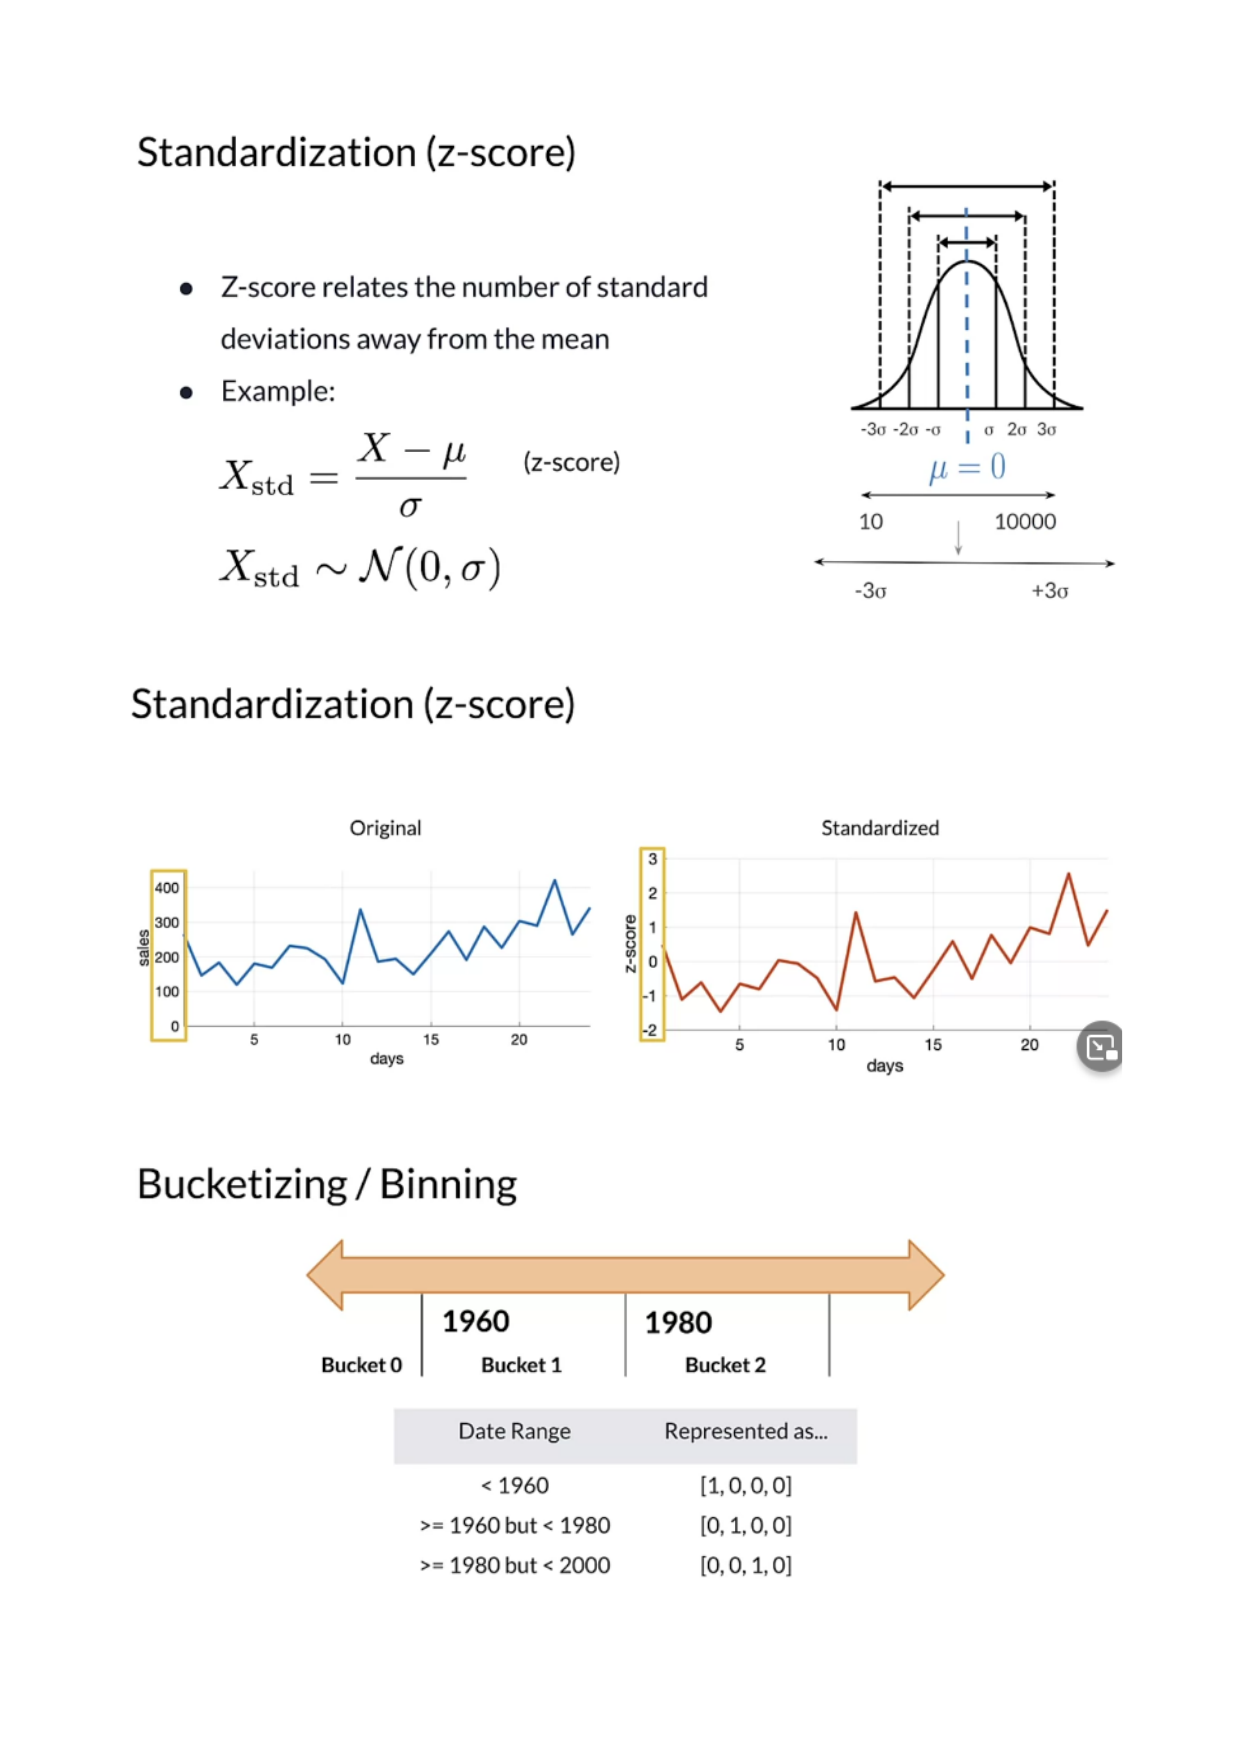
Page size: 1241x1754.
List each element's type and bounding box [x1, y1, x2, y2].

picture [118, 118, 1123, 612]
picture [118, 668, 1123, 1098]
picture [118, 1155, 1123, 1602]
